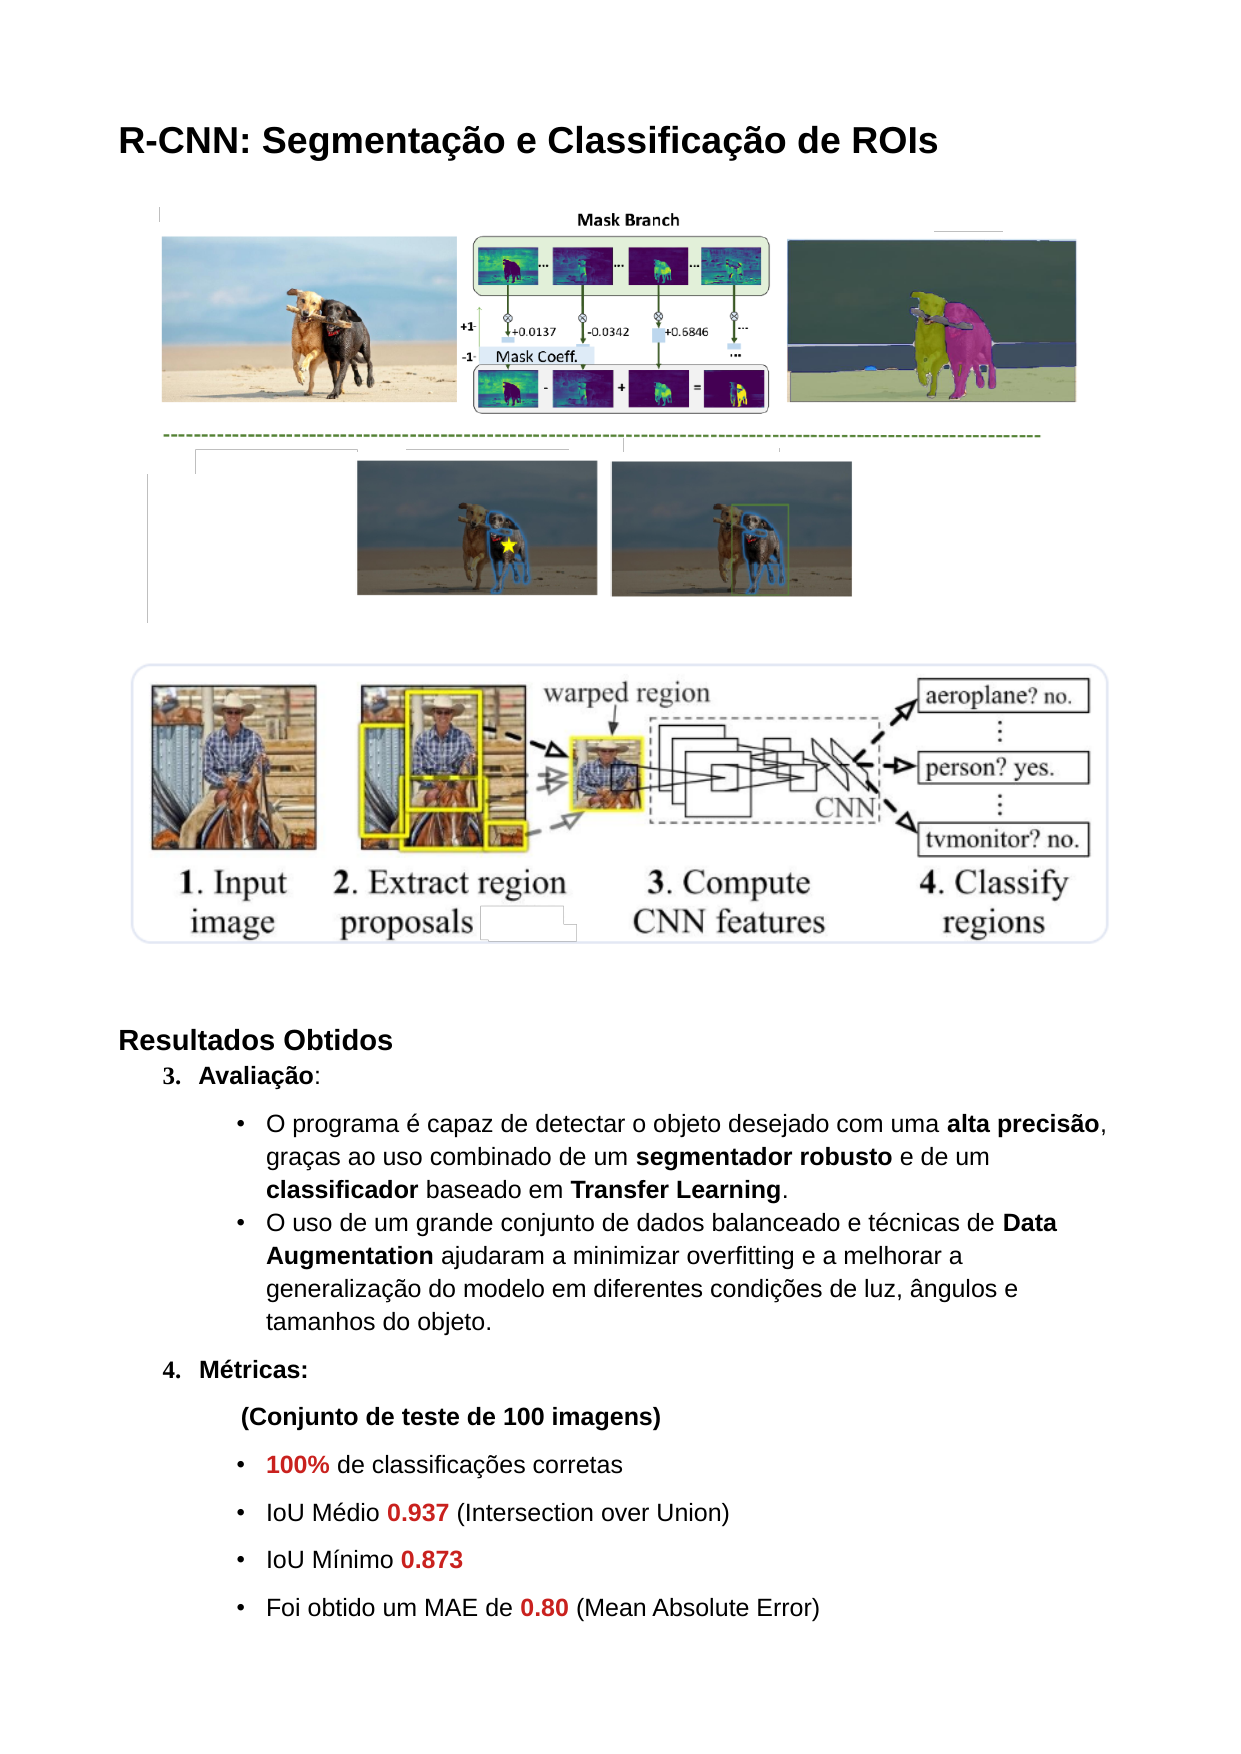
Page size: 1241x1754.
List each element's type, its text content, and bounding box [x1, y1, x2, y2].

picture [141, 207, 1099, 625]
list 100% de classificações corretas [236, 1450, 1122, 1479]
text R-CNN: Segmentação e Classificação de ROIs [118, 118, 1122, 161]
list IoU Mínimo 0.873 [236, 1545, 1122, 1574]
list O uso de um grande conjunto de dados balanceado e técnicas de Data Augmentation ajudaram a minimizar overfitting e a melhorar a generalização do modelo em diferentes condições de luz, ângulos e tamanhos do objeto. [236, 1208, 1122, 1336]
list Métricas: [162, 1355, 1122, 1383]
list IoU Médio 0.937 (Intersection over Union) [236, 1498, 1122, 1527]
picture [118, 652, 1123, 957]
text Resultados Obtidos [118, 1022, 1122, 1056]
list O programa é capaz de detectar o objeto desejado com uma alta precisão, graças ao uso combinado de um segmentador robusto e de um classificador baseado em Transfer Learning. [236, 1109, 1122, 1204]
list Avaliação: [162, 1061, 1122, 1090]
text (Conjunto de teste de 100 imagens) [118, 1402, 1122, 1431]
list Foi obtido um MAE de 0.80 (Mean Absolute Error) [236, 1593, 1122, 1622]
